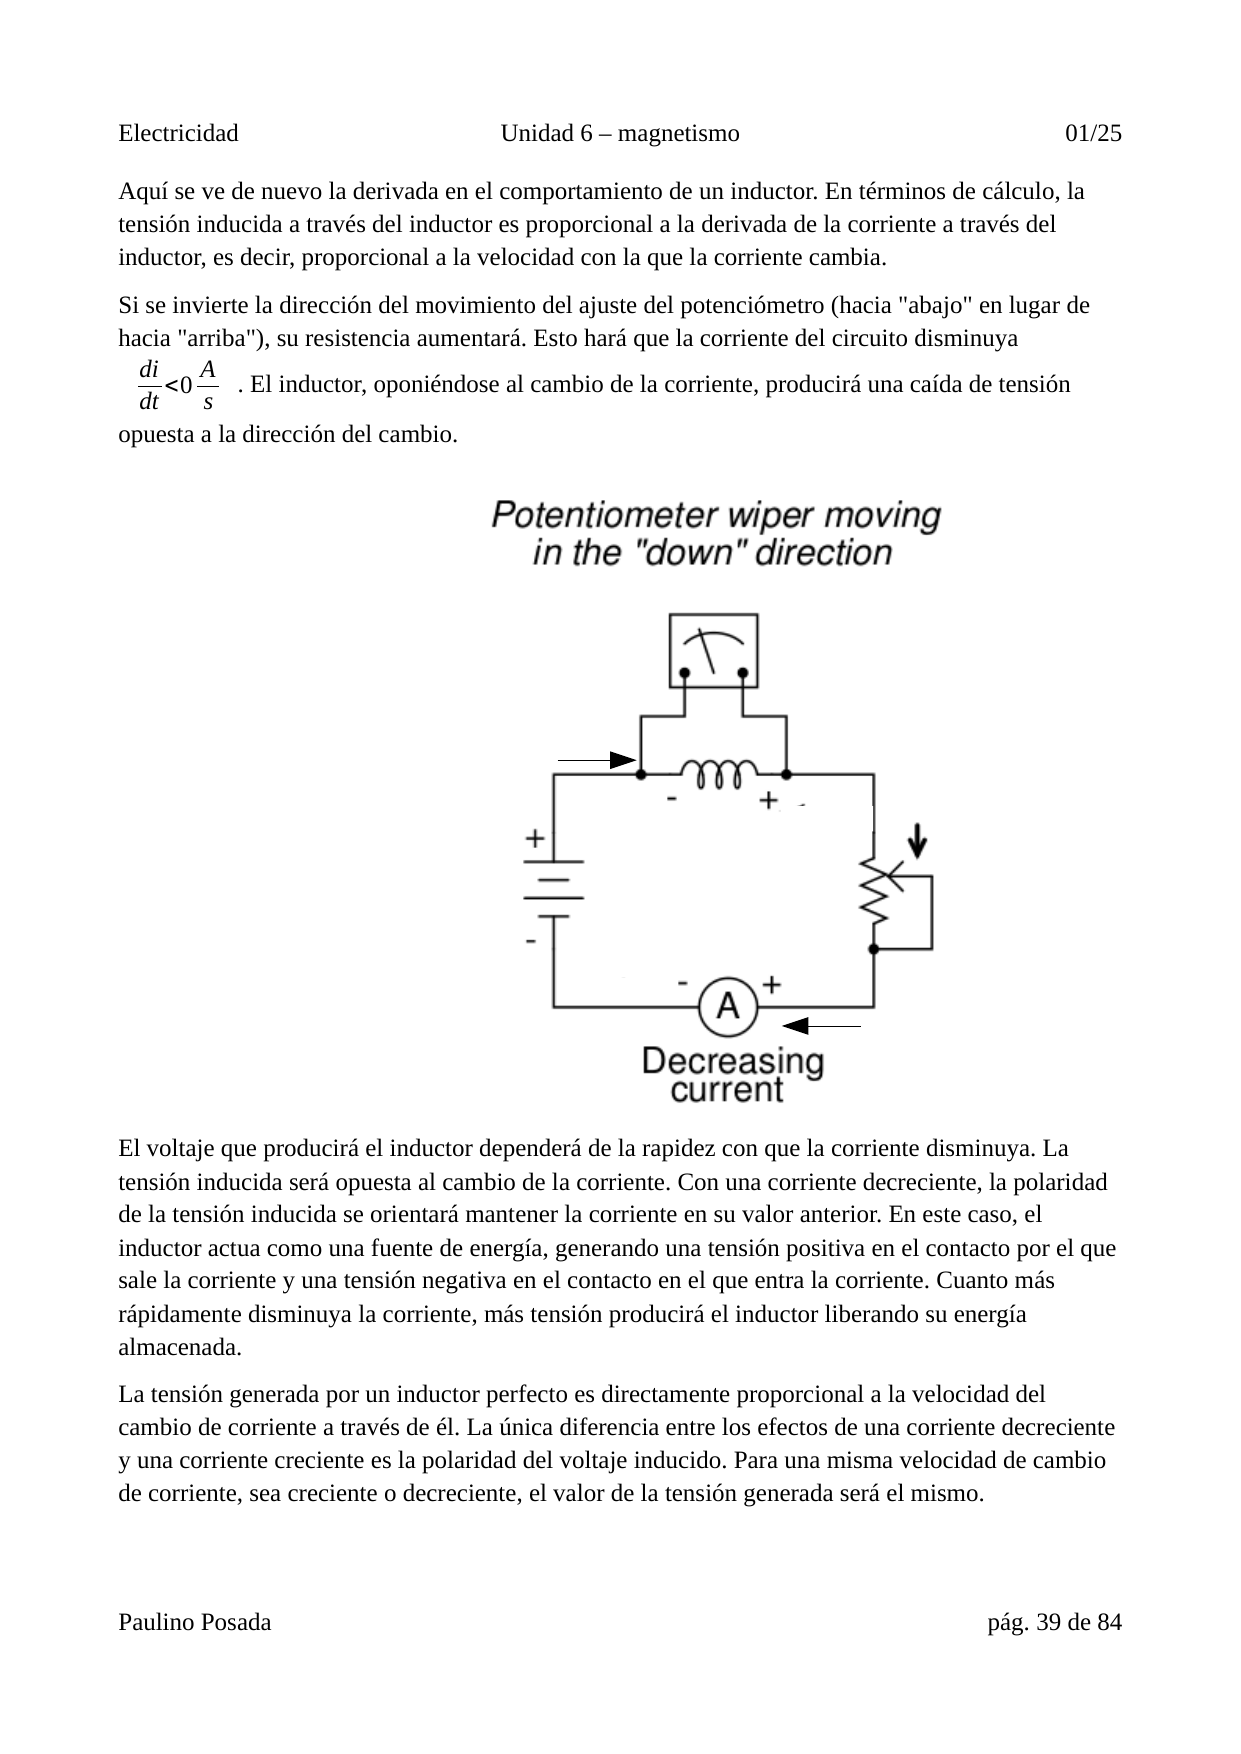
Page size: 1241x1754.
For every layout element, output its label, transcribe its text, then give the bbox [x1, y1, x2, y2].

text Aquí se ve de nuevo la derivada en el comportamiento de un inductor. En términos de cálculo, la tensión inducida a través del inductor es proporcional a la derivada de la corriente a través del inductor, es decir, proporcional a la velocidad con la que la corriente cambia. [118, 176, 1122, 271]
text La tensión generada por un inductor perfecto es directamente proporcional a la velocidad del cambio de corriente a través de él. La única diferencia entre los efectos de una corriente decreciente y una corriente creciente es la polaridad del voltaje inducido. Para una misma velocidad de cambio de corriente, sea creciente o decreciente, el valor de la tensión generada será el mismo. [118, 1379, 1122, 1507]
picture [472, 485, 954, 1114]
text El voltaje que producirá el inductor dependerá de la rapidez con que la corriente disminuya. La tensión inducida será opuesta al cambio de la corriente. Con una corriente decreciente, la polaridad de la tensión inducida se orientará mantener la corriente en su valor anterior. En este caso, el inductor actua como una fuente de energía, generando una tensión positiva en el contacto por el que sale la corriente y una tensión negativa en el contacto en el que entra la corriente. Cuanto más rápidamente disminuya la corriente, más tensión producirá el inductor liberando su energía almacenada. [118, 1133, 1122, 1360]
text Si se invierte la dirección del movimiento del ajuste del potenciómetro (hacia "abajo" en lugar de hacia "arriba"), su resistencia aumentará. Esto hará que la corriente del circuito disminuya. El inductor, oponiéndose al cambio de la corriente, producirá una caída de tensión opuesta a la dirección del cambio. [118, 290, 1122, 448]
